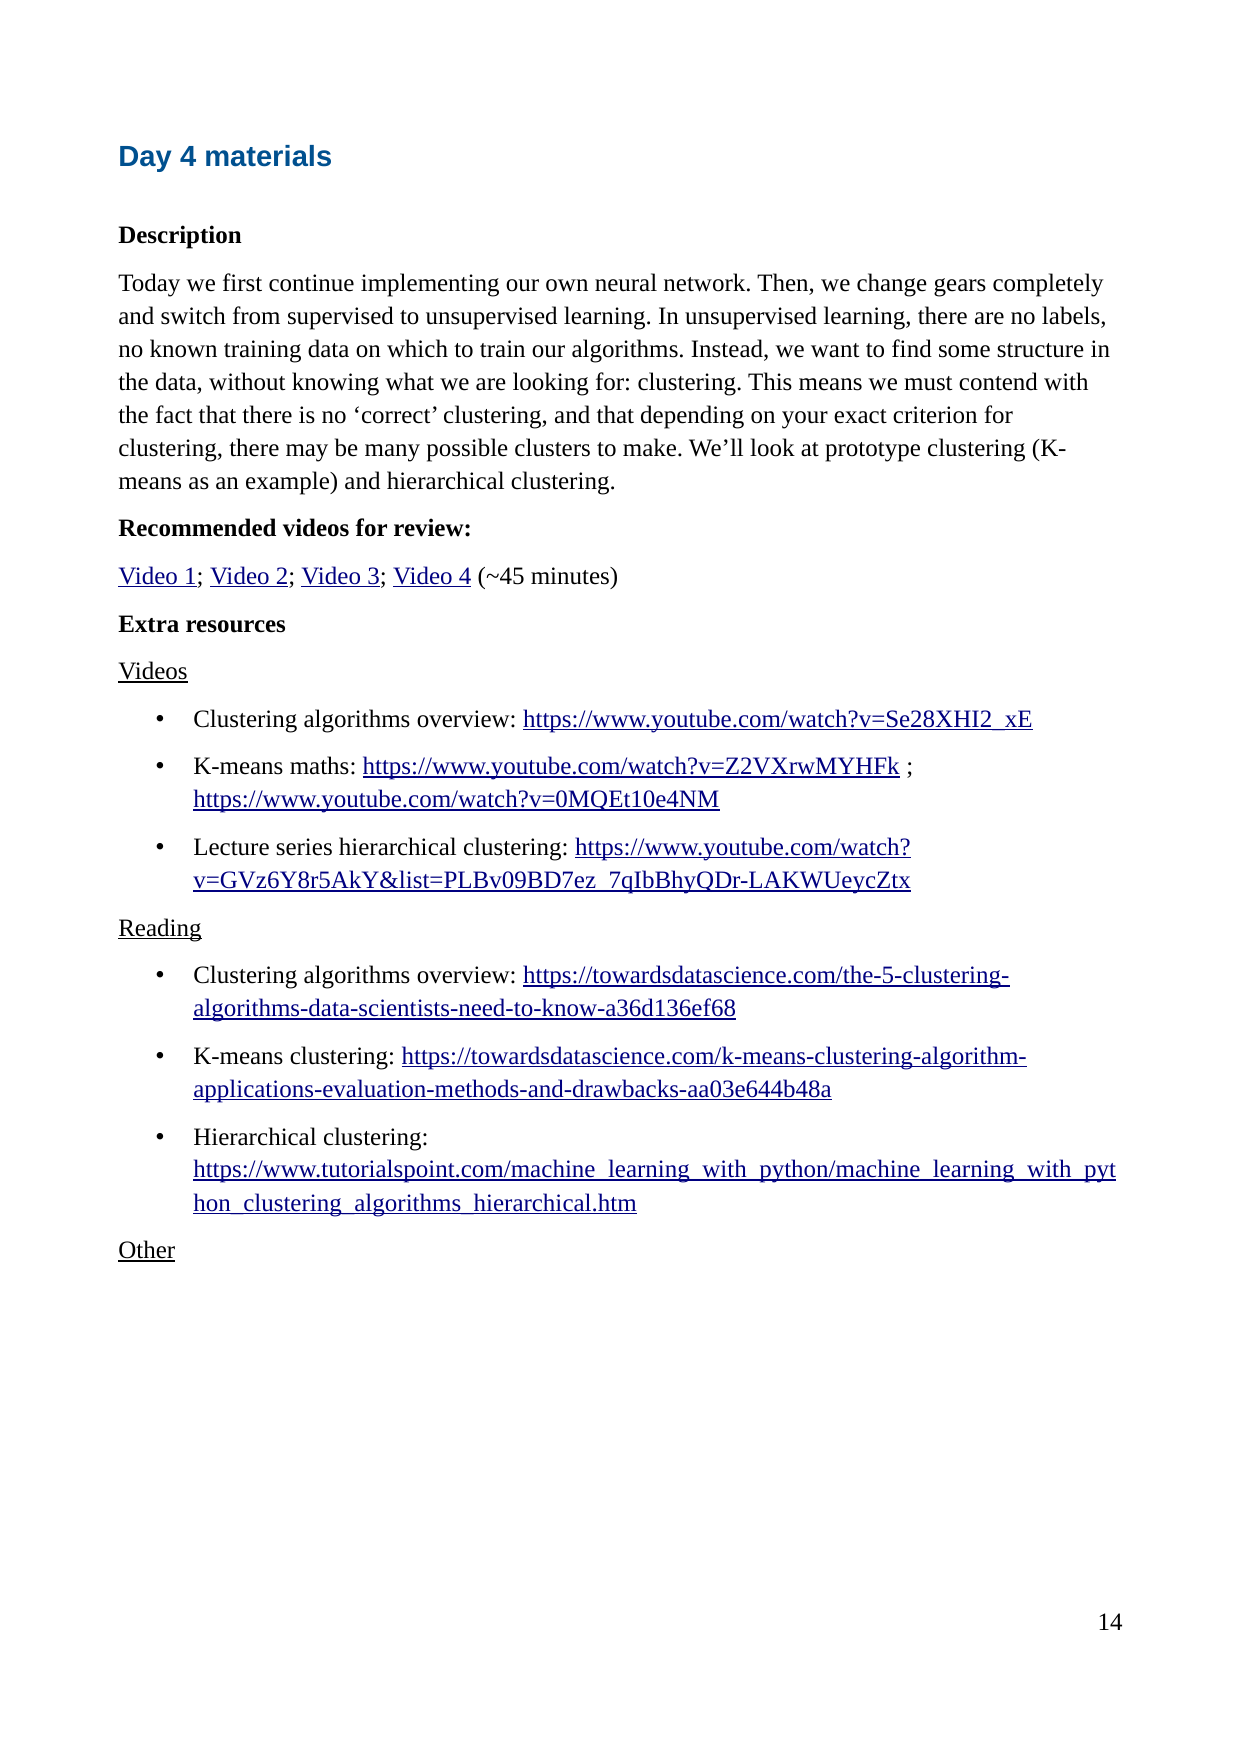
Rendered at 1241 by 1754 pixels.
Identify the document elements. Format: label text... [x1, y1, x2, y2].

text Video 1; Video 2; Video 3; Video 4 (~45 minutes) [118, 561, 1122, 590]
text Videos [118, 656, 1122, 685]
list Hierarchical clustering: https://www.tutorialspoint.com/machine_learning_with_python/machine_learning_with_python_clustering_algorithms_hierarchical.htm [156, 1122, 1122, 1216]
list Clustering algorithms overview: https://towardsdatascience.com/the-5-clustering-algorithms-data-scientists-need-to-know-a36d136ef68 [156, 960, 1122, 1022]
list Lecture series hierarchical clustering: https://www.youtube.com/watch?v=GVz6Y8r5AkY&list=PLBv09BD7ez_7qIbBhyQDr-LAKWUeycZtx [156, 832, 1122, 894]
list K-means maths: https://www.youtube.com/watch?v=Z2VXrwMYHFk ; https://www.youtube.com/watch?v=0MQEt10e4NM [156, 751, 1122, 813]
text Reading [118, 913, 1122, 941]
text Recommended videos for review: [118, 513, 1122, 542]
list K-means clustering: https://towardsdatascience.com/k-means-clustering-algorithm-applications-evaluation-methods-and-drawbacks-aa03e644b48a [156, 1041, 1122, 1103]
list Clustering algorithms overview: https://www.youtube.com/watch?v=Se28XHI2_xE [156, 704, 1122, 733]
text Other [118, 1235, 1122, 1264]
subtitle Day 4 materials [118, 139, 1122, 172]
text Extra resources [118, 609, 1122, 637]
text Today we first continue implementing our own neural network. Then, we change gears completely and switch from supervised to unsupervised learning. In unsupervised learning, there are no labels, no known training data on which to train our algorithms. Instead, we want to find some structure in the data, without knowing what we are looking for: clustering. This means we must contend with the fact that there is no ‘correct’ clustering, and that depending on your exact criterion for clustering, there may be many possible clusters to make. We’ll look at prototype clustering (K-means as an example) and hierarchical clustering. [118, 268, 1122, 494]
text Description [118, 220, 1122, 249]
